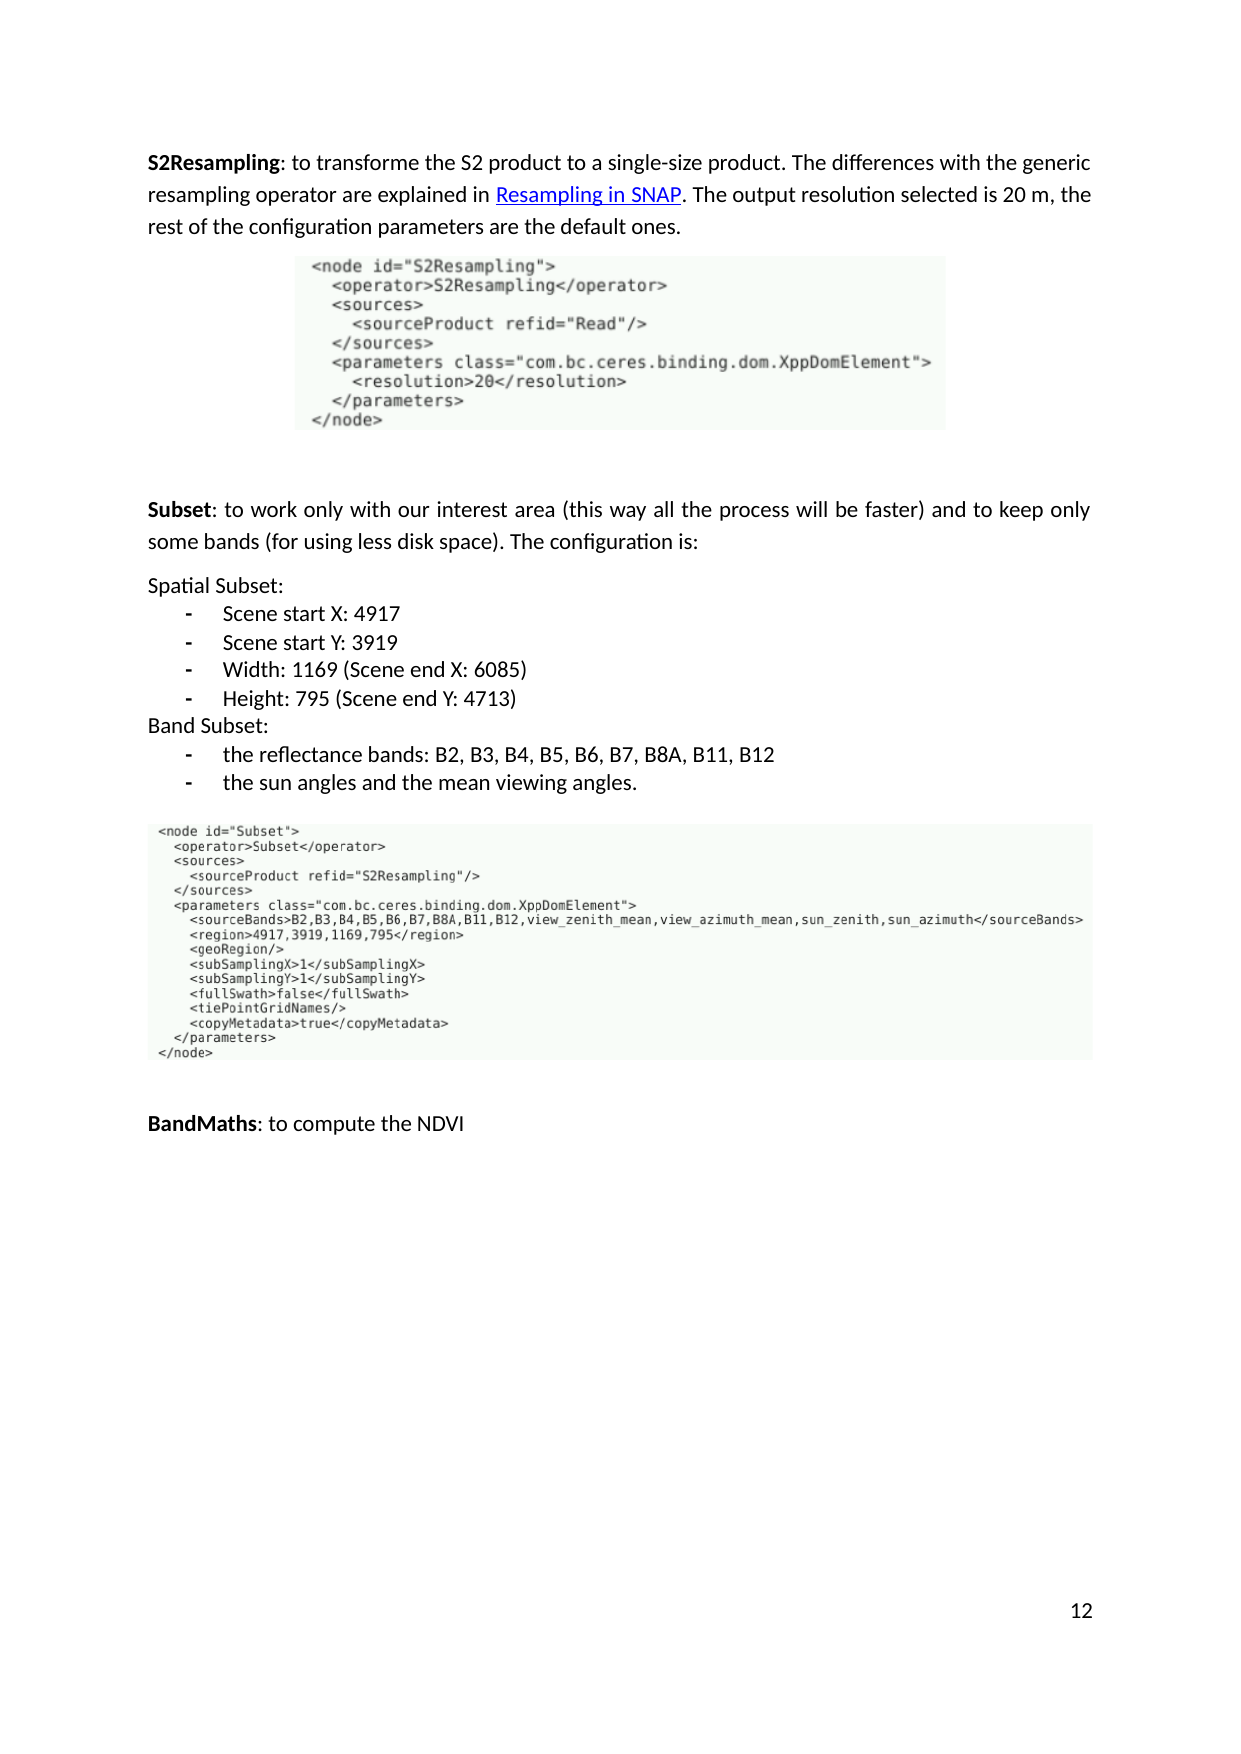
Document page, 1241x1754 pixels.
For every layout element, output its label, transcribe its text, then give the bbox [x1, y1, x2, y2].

text Subset: to work only with our interest area (this way all the process will be faster) and to keep only some bands (for using less disk space). The configuration is: [148, 495, 1093, 555]
list Width: 1169 (Scene end X: 6085) [185, 656, 1093, 684]
list Scene start Y: 3919 [185, 628, 1093, 656]
text Band Subset: [148, 712, 1093, 740]
picture [147, 824, 1093, 1060]
text BandMaths: to compute the NDVI [148, 1109, 1093, 1137]
list Scene start X: 4917 [185, 599, 1093, 628]
list the sun angles and the mean viewing angles. [185, 768, 1093, 796]
text S2Resampling: to transforme the S2 product to a single-size product. The differences with the generic resampling operator are explained in Resampling in SNAP. The output resolution selected is 20 m, the rest of the configuration parameters are the default ones. [148, 148, 1093, 240]
picture [294, 256, 946, 430]
list Height: 795 (Scene end Y: 4713) [185, 684, 1093, 712]
text Spatial Subset: [148, 572, 1093, 599]
list the reflectance bands: B2, B3, B4, B5, B6, B7, B8A, B11, B12 [185, 740, 1093, 768]
